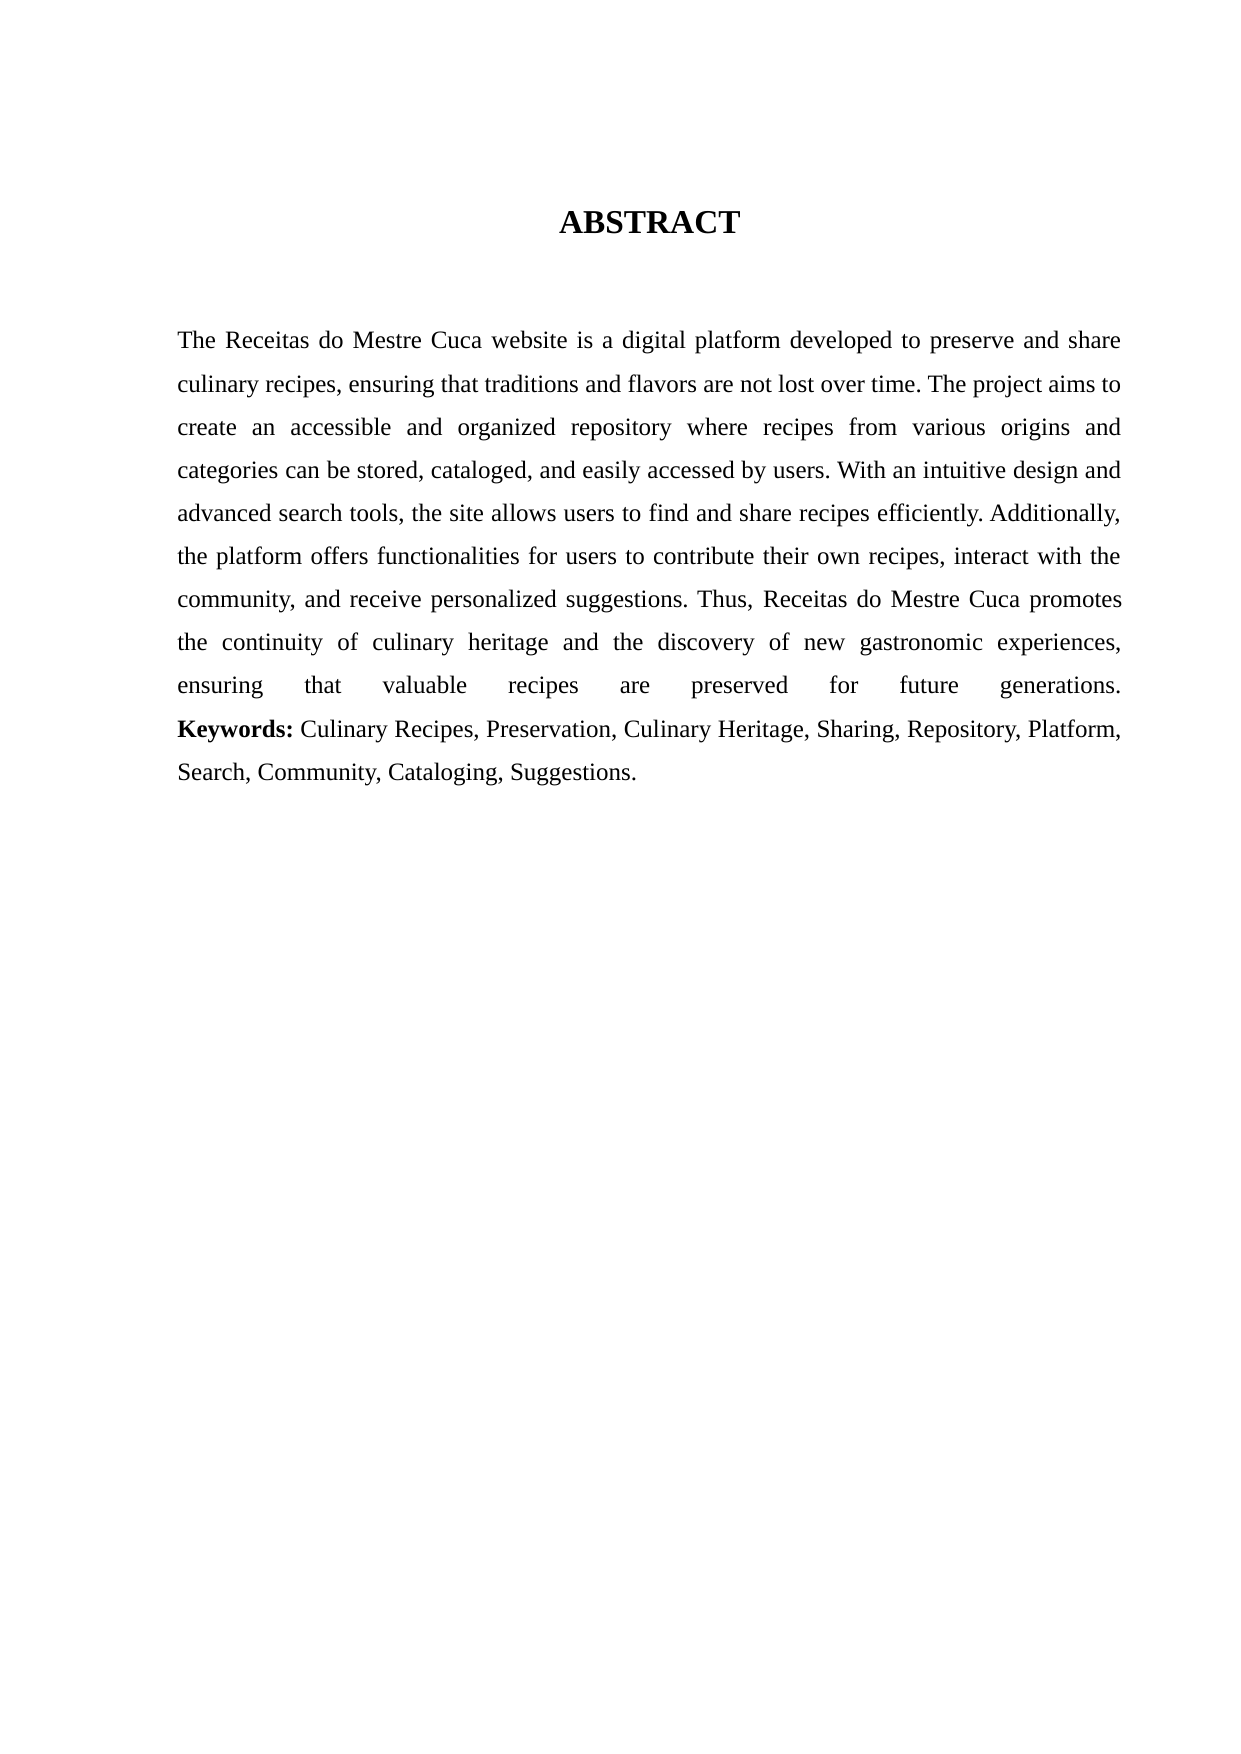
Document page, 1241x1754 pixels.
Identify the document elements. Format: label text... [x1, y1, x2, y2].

subtitle ABSTRACT [177, 202, 1122, 240]
text The Receitas do Mestre Cuca website is a digital platform developed to preserve and share culinary recipes, ensuring that traditions and flavors are not lost over time. The project aims to create an accessible and organized repository where recipes from various origins and categories can be stored, cataloged, and easily accessed by users. With an intuitive design and advanced search tools, the site allows users to find and share recipes efficiently. Additionally, the platform offers functionalities for users to contribute their own recipes, interact with the community, and receive personalized suggestions. Thus, Receitas do Mestre Cuca promotes the continuity of culinary heritage and the discovery of new gastronomic experiences, ensuring that valuable recipes are preserved for future generations. Keywords: Culinary Recipes, Preservation, Culinary Heritage, Sharing, Repository, Platform, Search, Community, Cataloging, Suggestions. [177, 326, 1122, 786]
